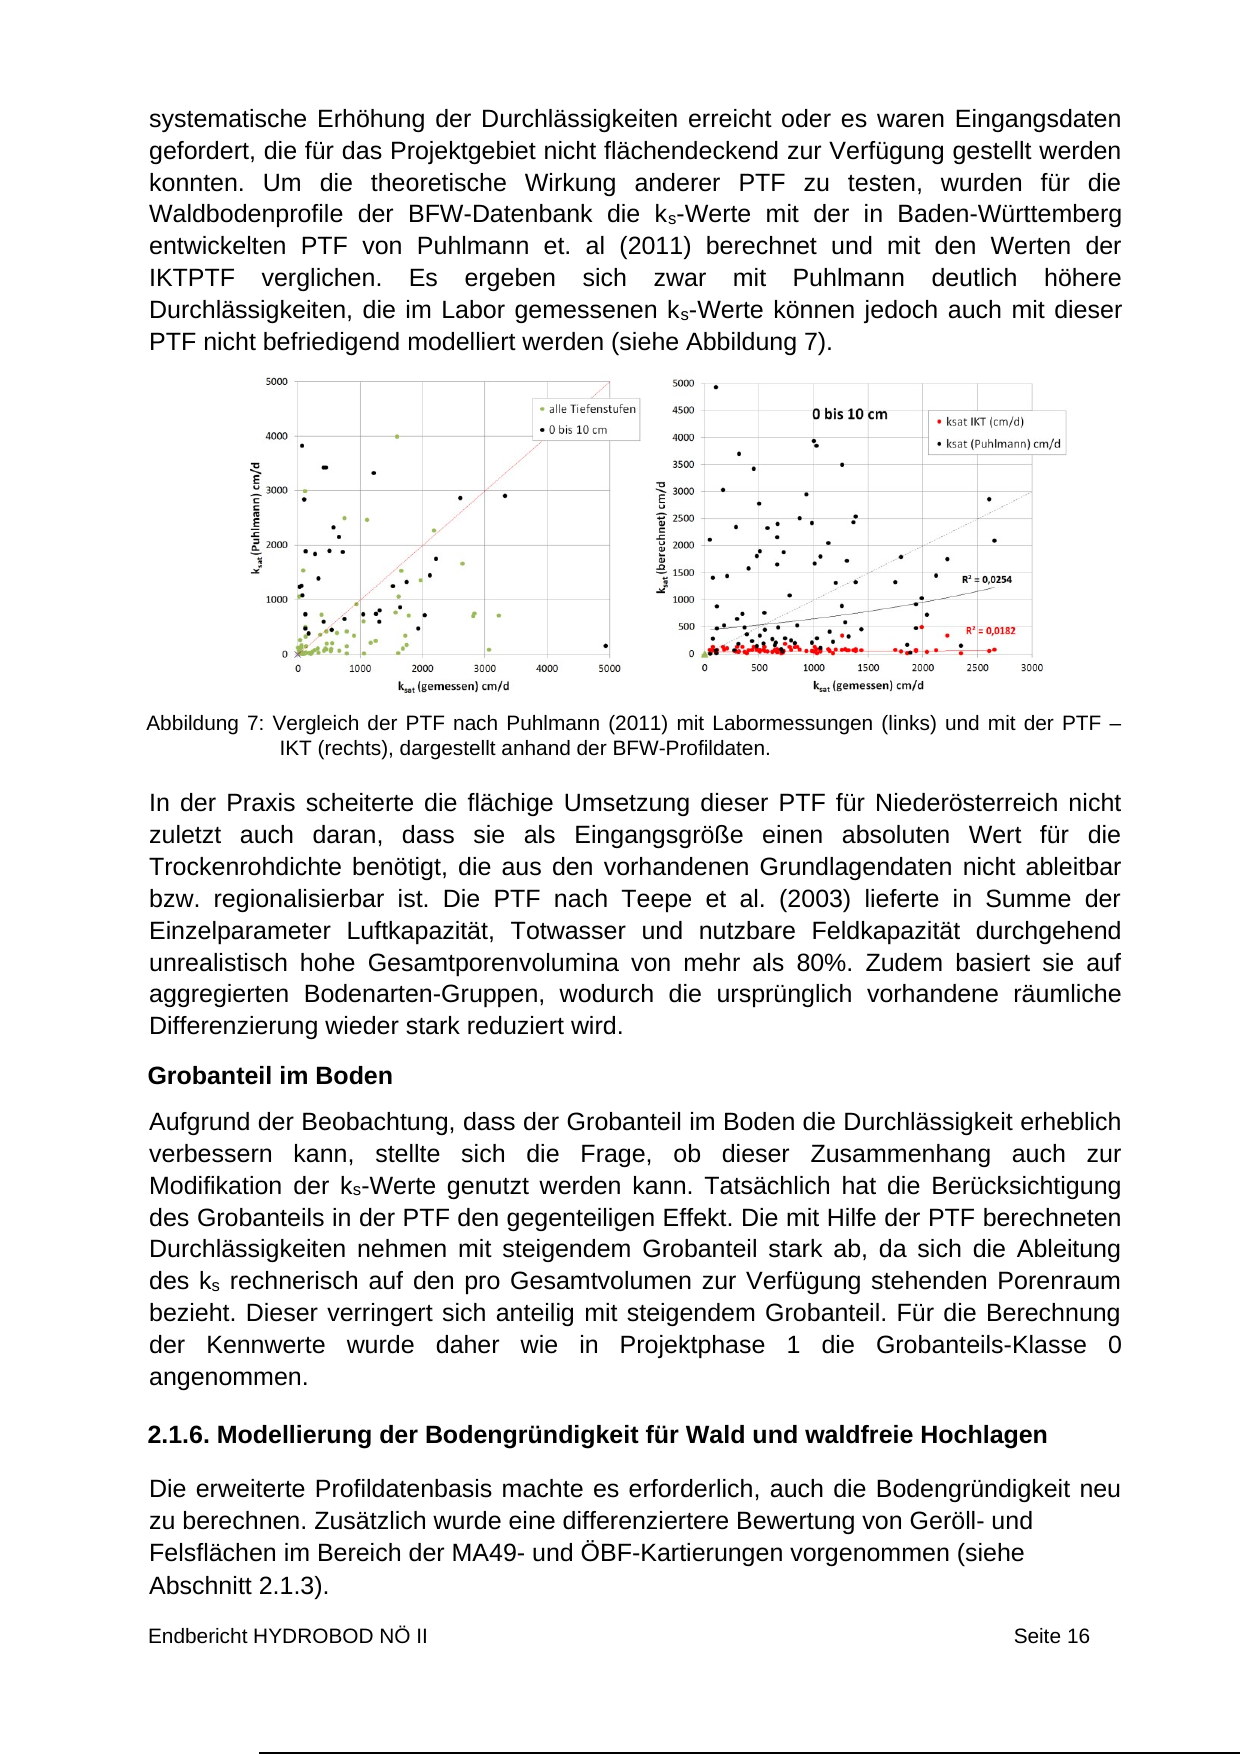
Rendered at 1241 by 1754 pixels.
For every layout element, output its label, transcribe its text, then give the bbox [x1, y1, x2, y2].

subtitle 2.1.6. Modellierung der Bodengründigkeit für Wald und waldfreie Hochlagen [147, 1420, 1137, 1449]
text Abschnitt 2.1.3). [149, 1571, 1123, 1599]
subtitle Grobanteil im Boden [147, 1061, 1137, 1090]
text In der Praxis scheiterte die flächige Umsetzung dieser PTF für Niederösterreich nicht zuletzt auch daran, dass sie als Eingangsgröße einen absoluten Wert für die Trockenrohdichte benötigt, die aus den vorhandenen Grundlagendaten nicht ableitbar bzw. regionalisierbar ist. Die PTF nach Teepe et al. (2003) lieferte in Summe der Einzelparameter Luftkapazität, Totwasser und nutzbare Feldkapazität durchgehend unrealistisch hohe Gesamtporenvolumina von mehr als 80%. Zudem basiert sie auf aggregierten Bodenarten-Gruppen, wodurch die ursprünglich vorhandene räumliche Differenzierung wieder stark reduziert wird. [149, 788, 1123, 1040]
text Felsflächen im Bereich der MA49- und ÖBF-Kartierungen vorgenommen (siehe [149, 1538, 1123, 1567]
text Abbildung 7: Vergleich der PTF nach Puhlmann (2011) mit Labormessungen (links) und mit der PTF – IKT (rechts), dargestellt anhand der BFW-Profildaten. [146, 711, 1123, 759]
text Die erweiterte Profildatenbasis machte es erforderlich, auch die Bodengründigkeit neu zu berechnen. Zusätzlich wurde eine differenziertere Bewertung von Geröll- und [149, 1474, 1123, 1535]
text systematische Erhöhung der Durchlässigkeiten erreicht oder es waren Eingangsdaten gefordert, die für das Projektgebiet nicht flächendeckend zur Verfügung gestellt werden konnten. Um die theoretische Wirkung anderer PTF zu testen, wurden für die Waldbodenprofile der BFW-Datenbank die ks-Werte mit der in Baden-Württemberg entwickelten PTF von Puhlmann et. al (2011) berechnet und mit den Werten der IKTPTF verglichen. Es ergeben sich zwar mit Puhlmann deutlich höhere Durchlässigkeiten, die im Labor gemessenen ks-Werte können jedoch auch mit dieser PTF nicht befriedigend modelliert werden (siehe Abbildung 7). [149, 104, 1123, 356]
text Aufgrund der Beobachtung, dass der Grobanteil im Boden die Durchlässigkeit erheblich verbessern kann, stellte sich die Frage, ob dieser Zusammenhang auch zur Modifikation der ks-Werte genutzt werden kann. Tatsächlich hat die Berücksichtigung des Grobanteils in der PTF den gegenteiligen Effekt. Die mit Hilfe der PTF berechneten Durchlässigkeiten nehmen mit steigendem Grobanteil stark ab, da sich die Ableitung des ks rechnerisch auf den pro Gesamtvolumen zur Verfügung stehenden Porenraum bezieht. Dieser verringert sich anteilig mit steigendem Grobanteil. Für die Berechnung der Kennwerte wurde daher wie in Projektphase 1 die Grobanteils-Klasse 0 angenommen. [149, 1107, 1123, 1391]
